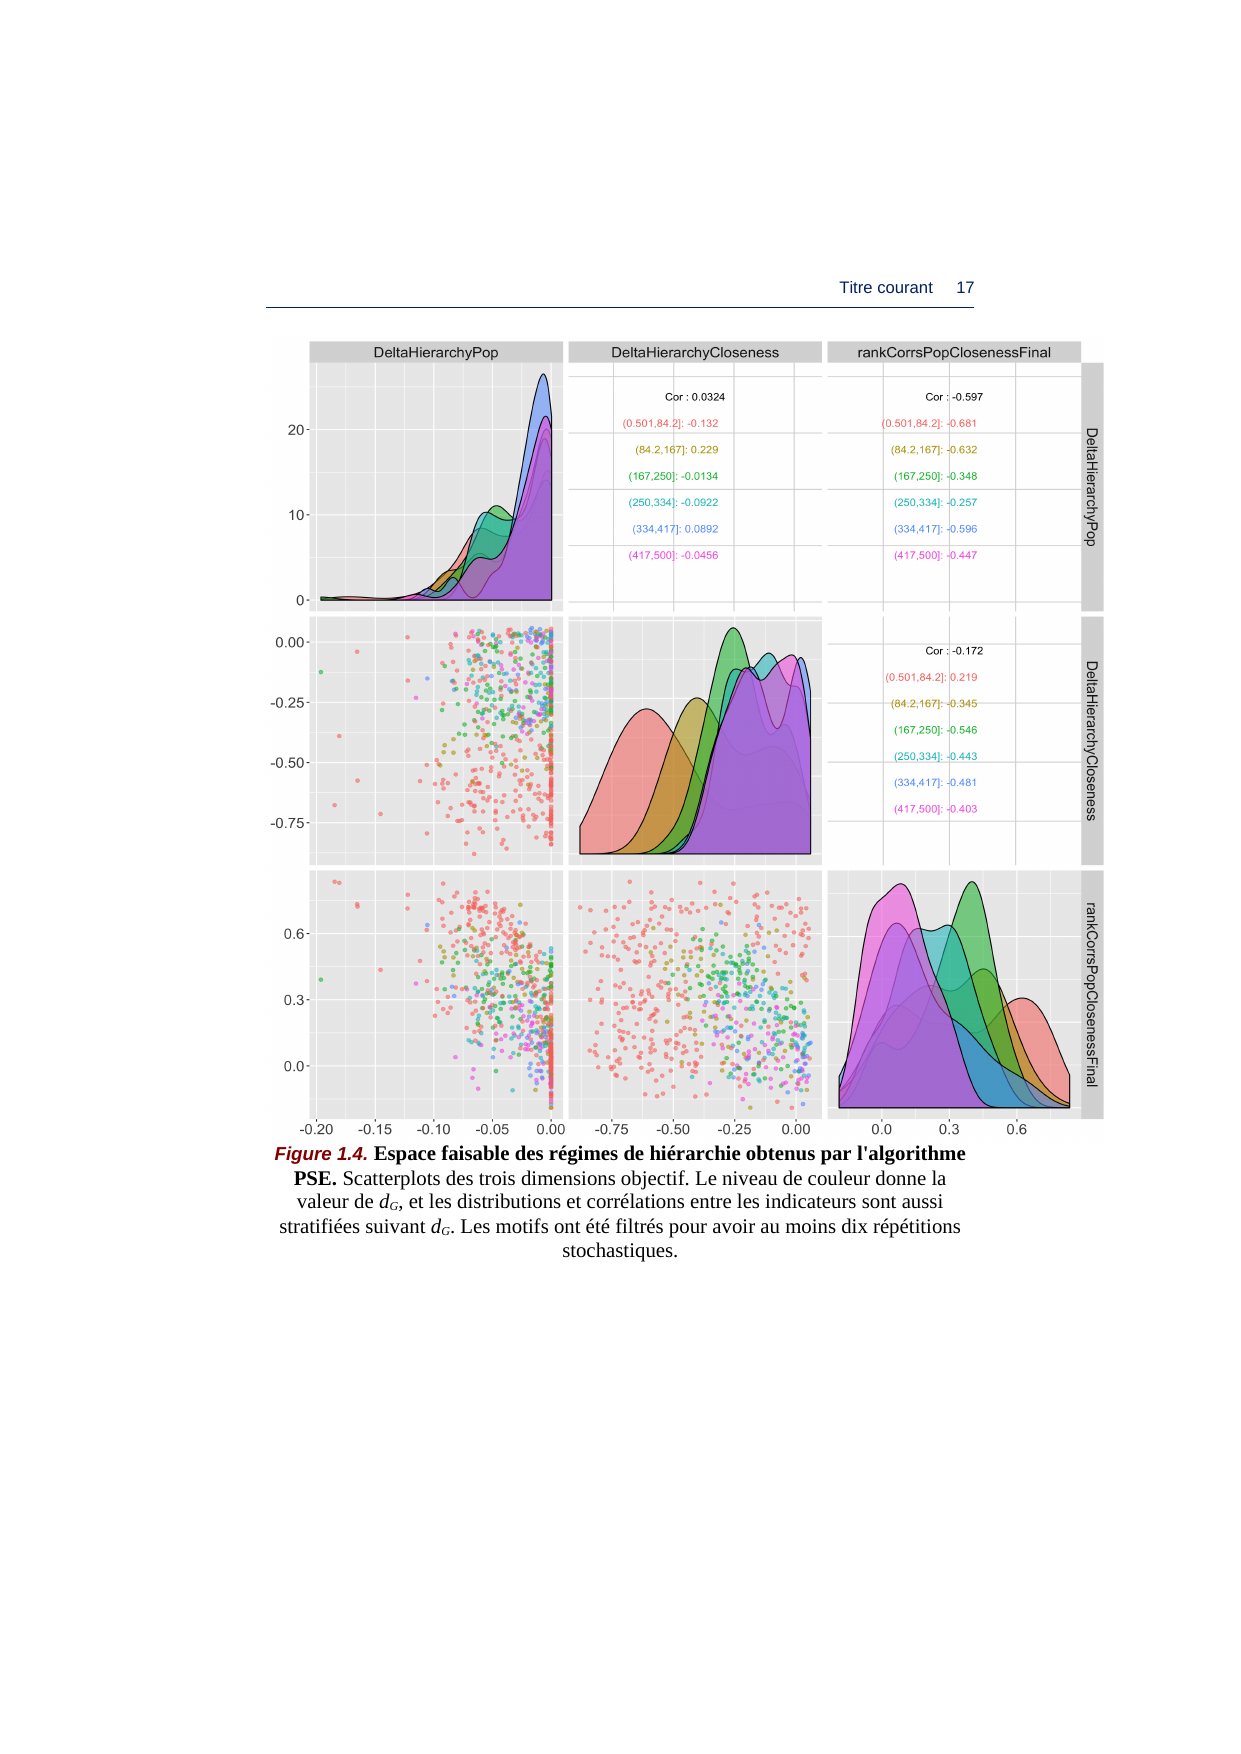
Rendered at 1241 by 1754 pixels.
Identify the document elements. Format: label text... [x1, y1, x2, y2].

picture [265, 336, 1109, 1142]
text Figure 1.4. Espace faisable des régimes de hiérarchie obtenus par l'algorithme PSE. Scatterplots des trois dimensions objectif. Le niveau de couleur donne la valeur de dG, et les distributions et corrélations entre les indicateurs sont aussi stratifiées suivant dG. Les motifs ont été filtrés pour avoir au moins dix répétitions stochastiques. [266, 1142, 974, 1262]
